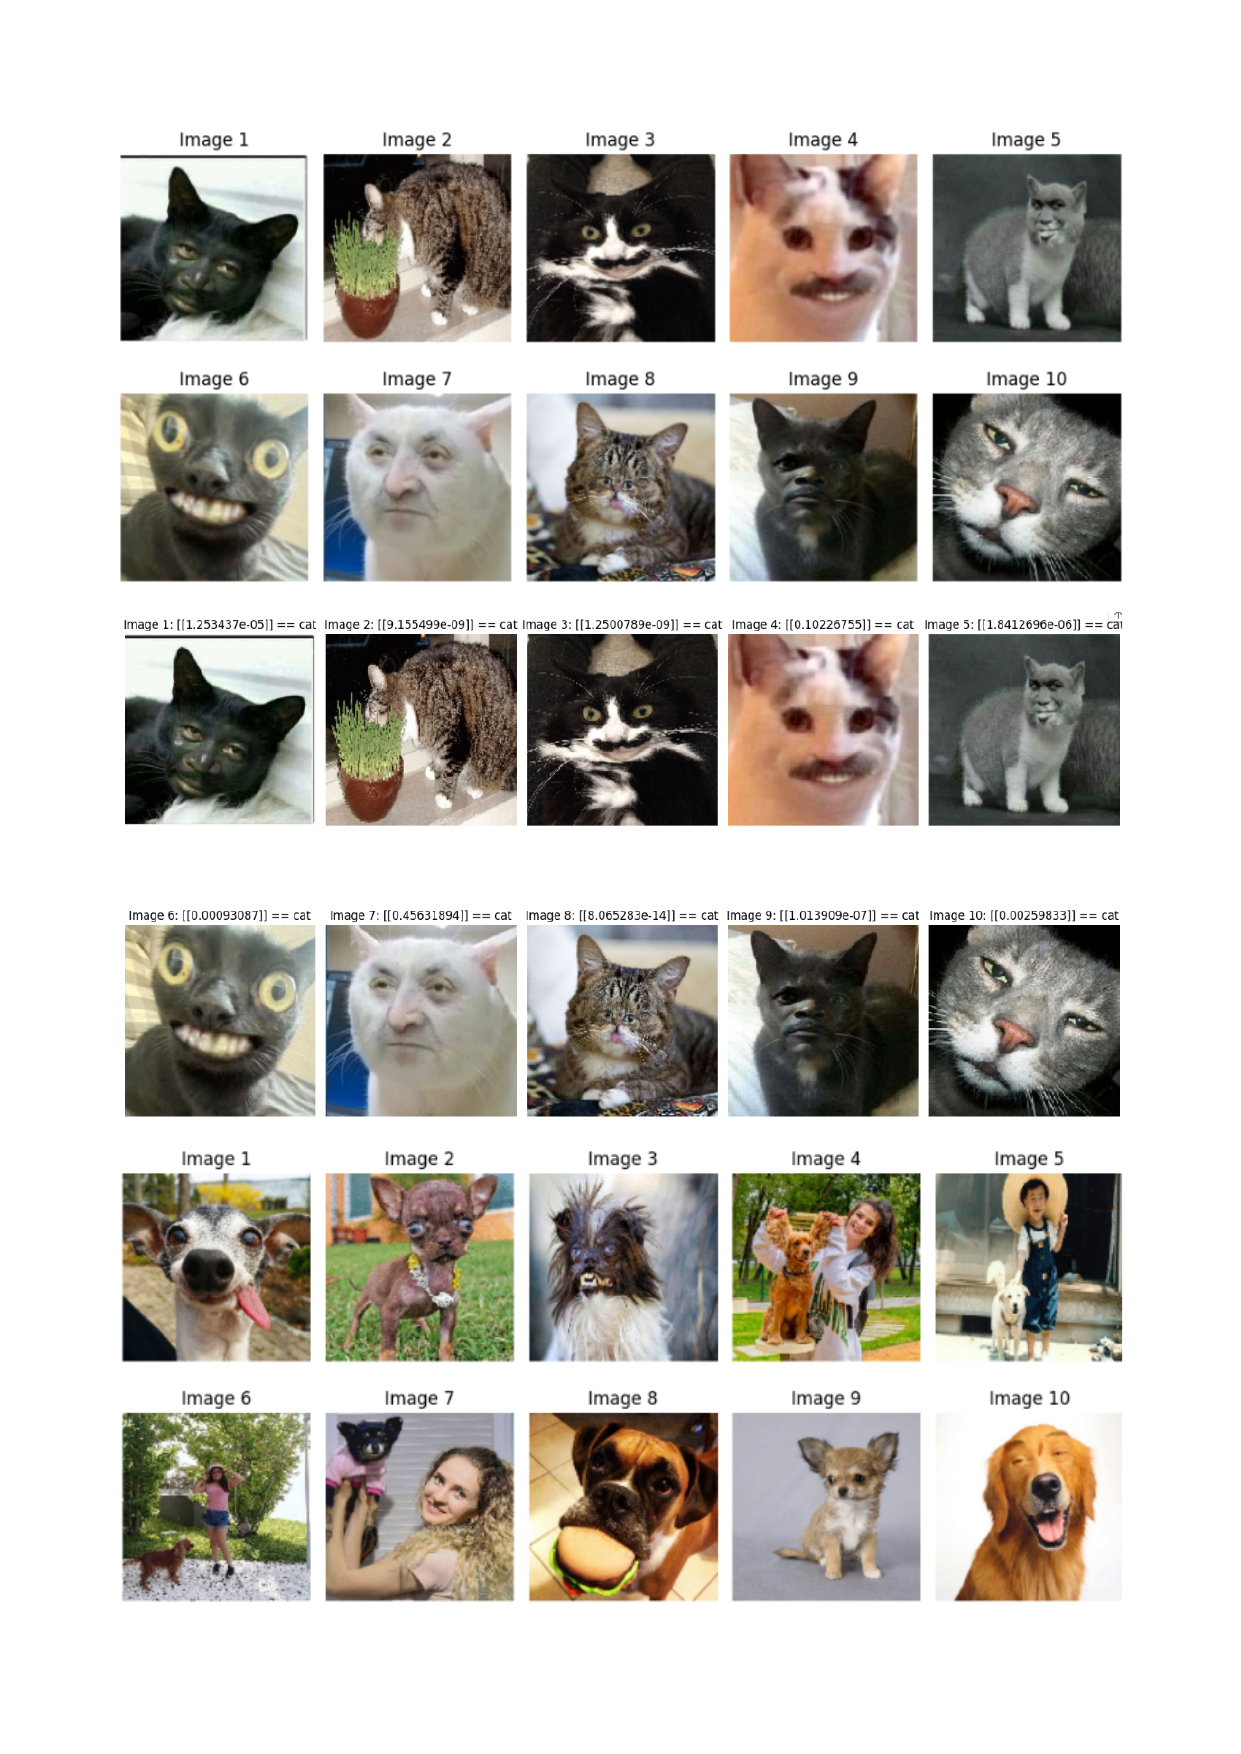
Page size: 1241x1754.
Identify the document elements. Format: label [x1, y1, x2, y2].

picture [118, 612, 1123, 1118]
picture [118, 1146, 1123, 1610]
picture [118, 118, 1123, 584]
